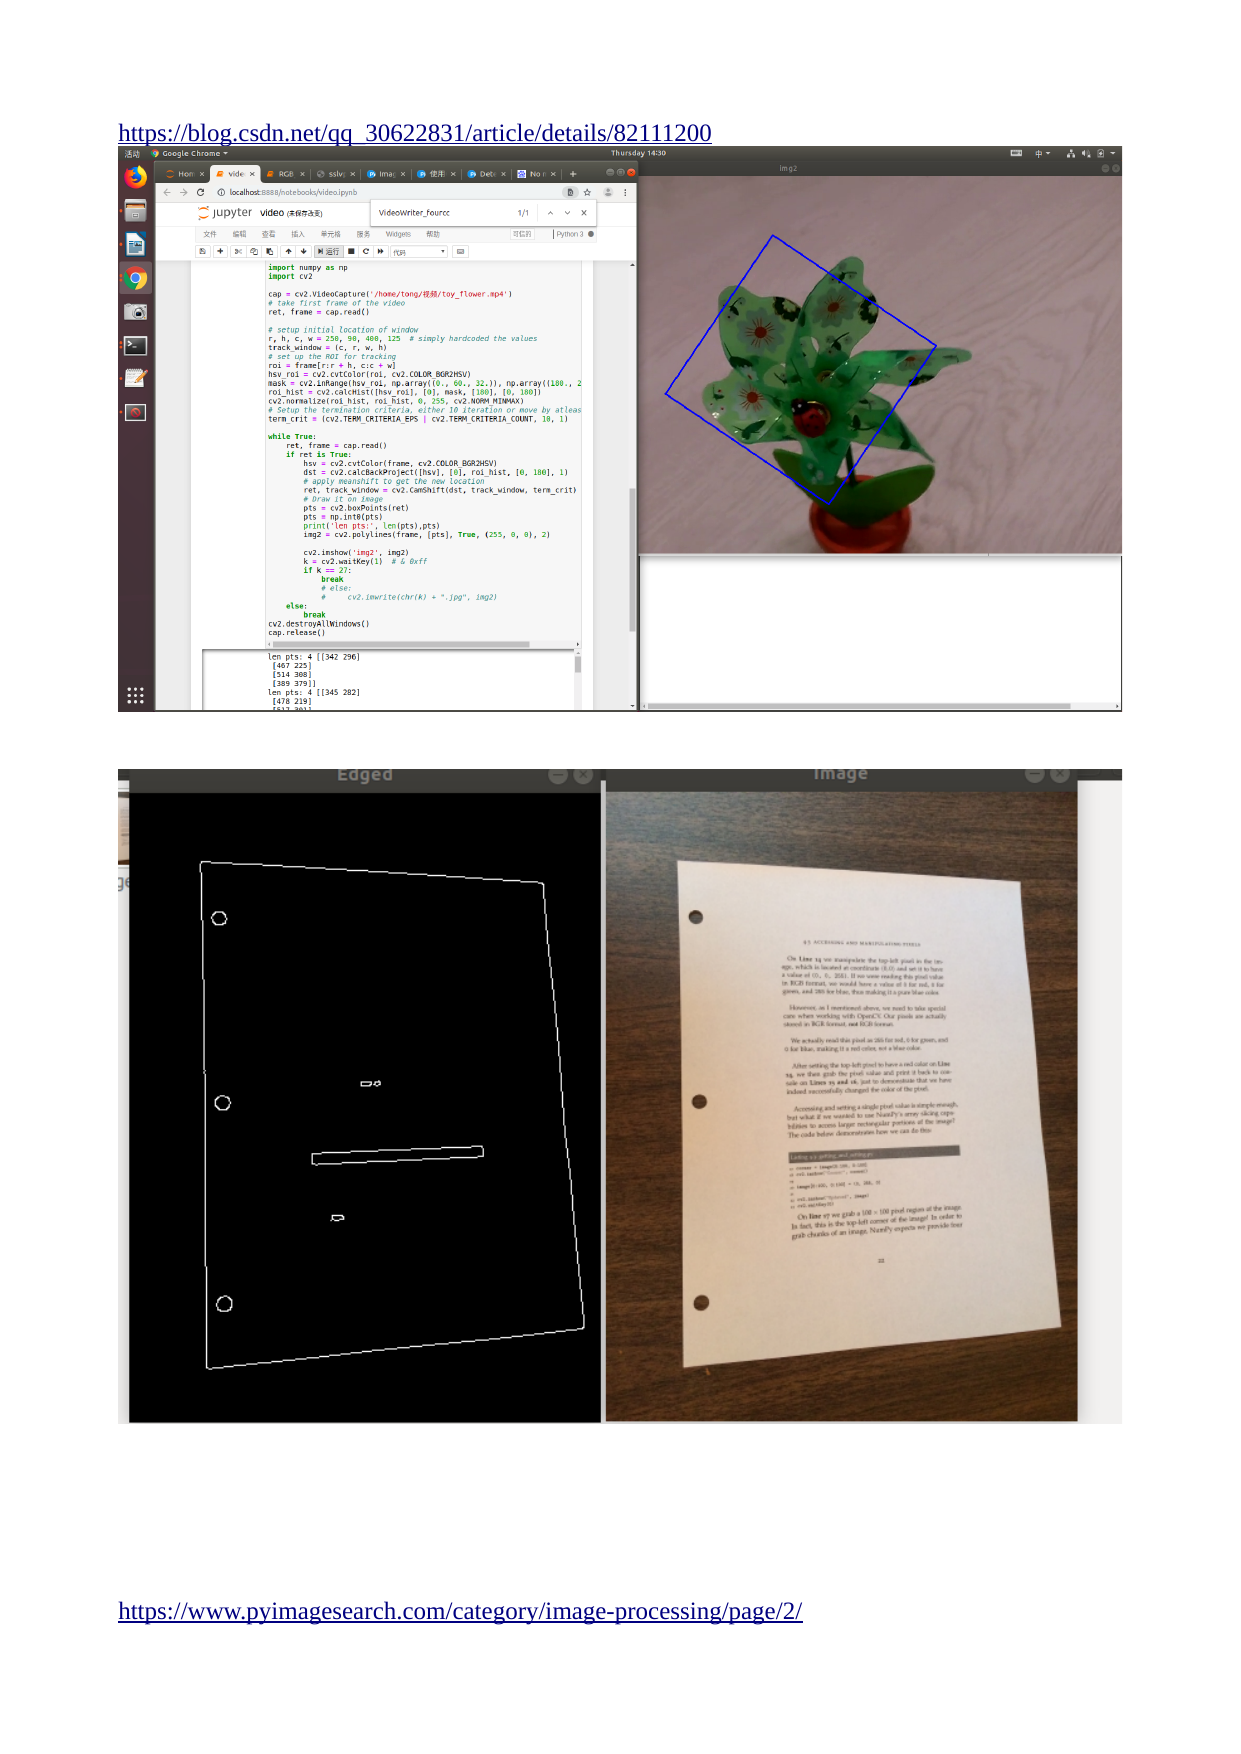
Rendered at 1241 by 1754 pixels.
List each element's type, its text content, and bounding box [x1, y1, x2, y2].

picture [118, 146, 1123, 712]
text https://www.pyimagesearch.com/category/image-processing/page/2/ [118, 1596, 1122, 1625]
picture [118, 769, 1123, 1424]
text https://blog.csdn.net/qq_30622831/article/details/82111200 [118, 118, 1122, 146]
